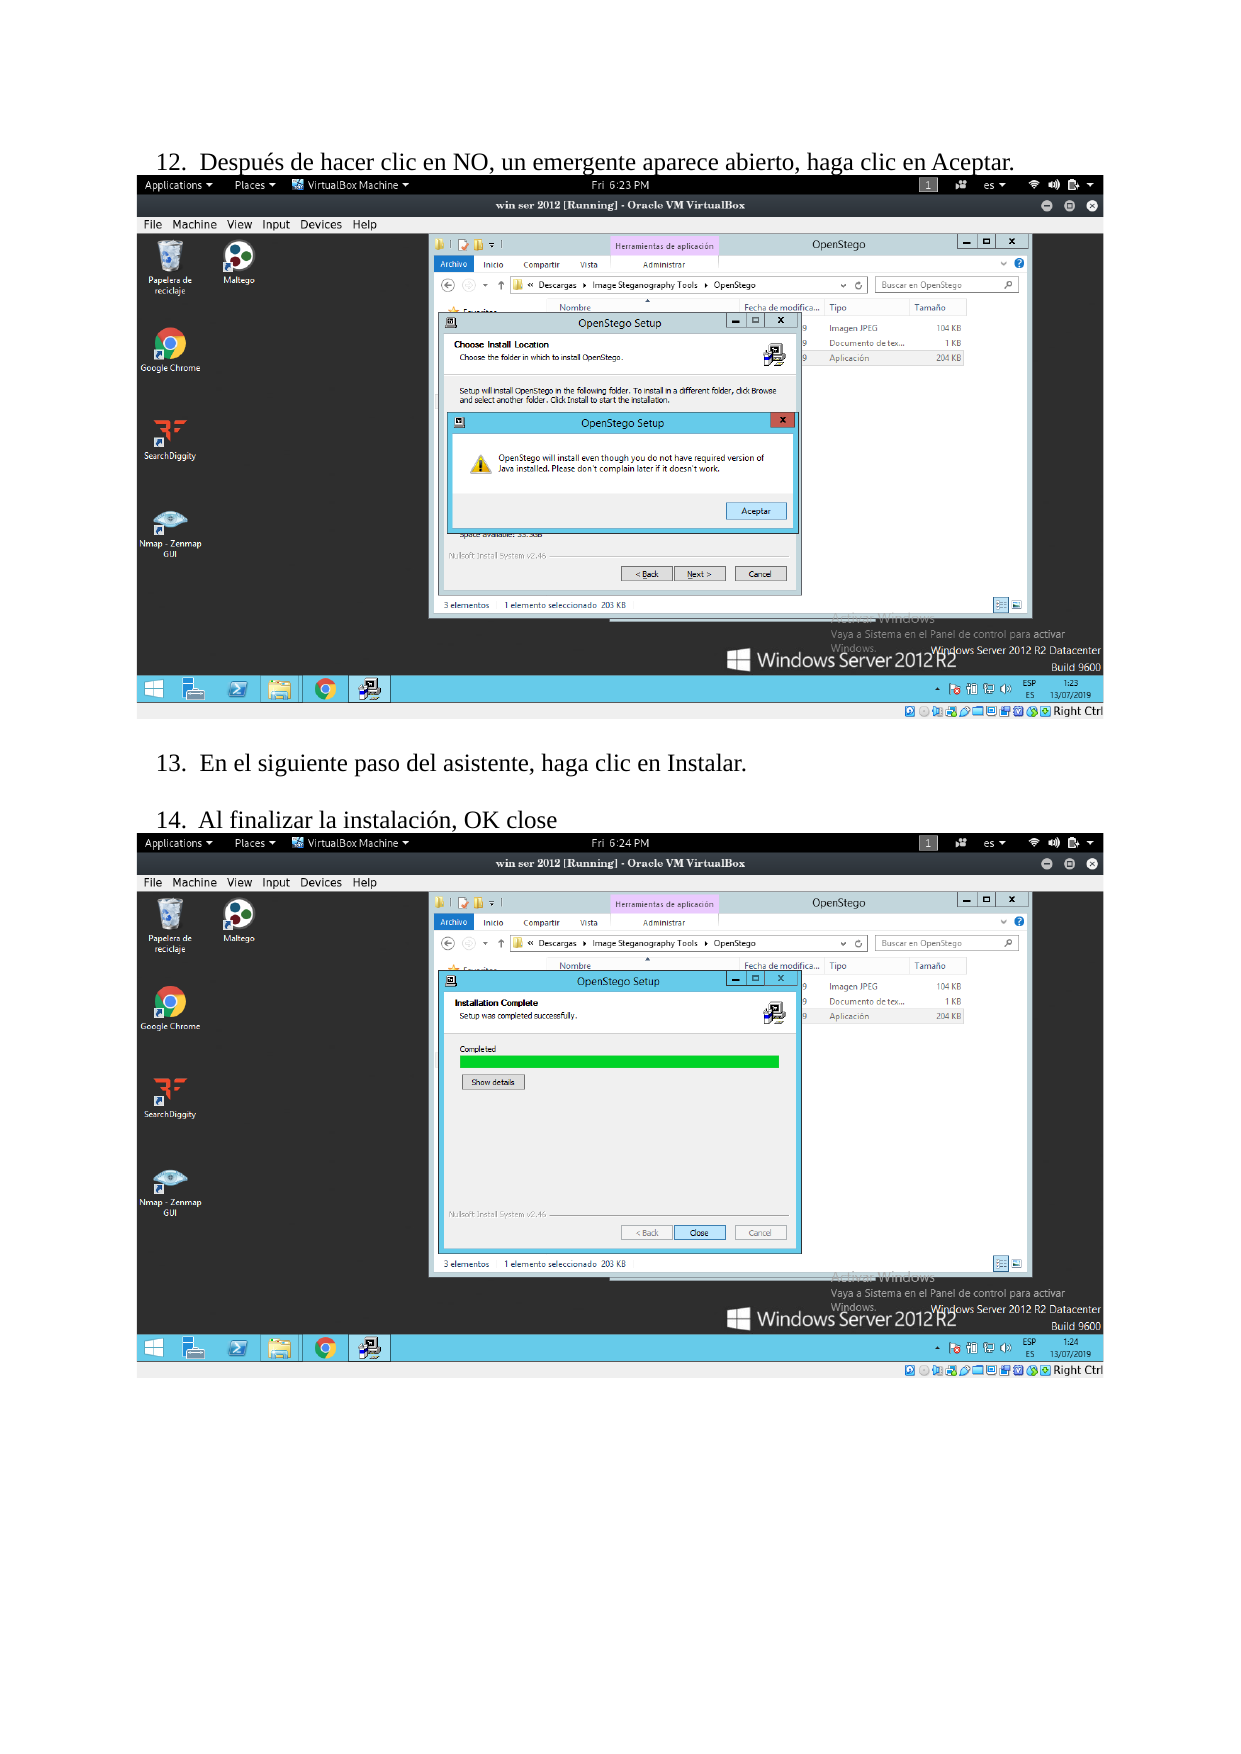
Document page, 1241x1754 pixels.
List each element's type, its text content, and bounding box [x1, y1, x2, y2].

list Después de hacer clic en NO, un emergente aparece abierto, haga clic en Aceptar. [156, 147, 1122, 176]
list Al finalizar la instalación, OK close [156, 805, 1122, 834]
picture [136, 175, 1104, 719]
picture [136, 833, 1104, 1378]
list En el siguiente paso del asistente, haga clic en Instalar. [156, 748, 1122, 776]
